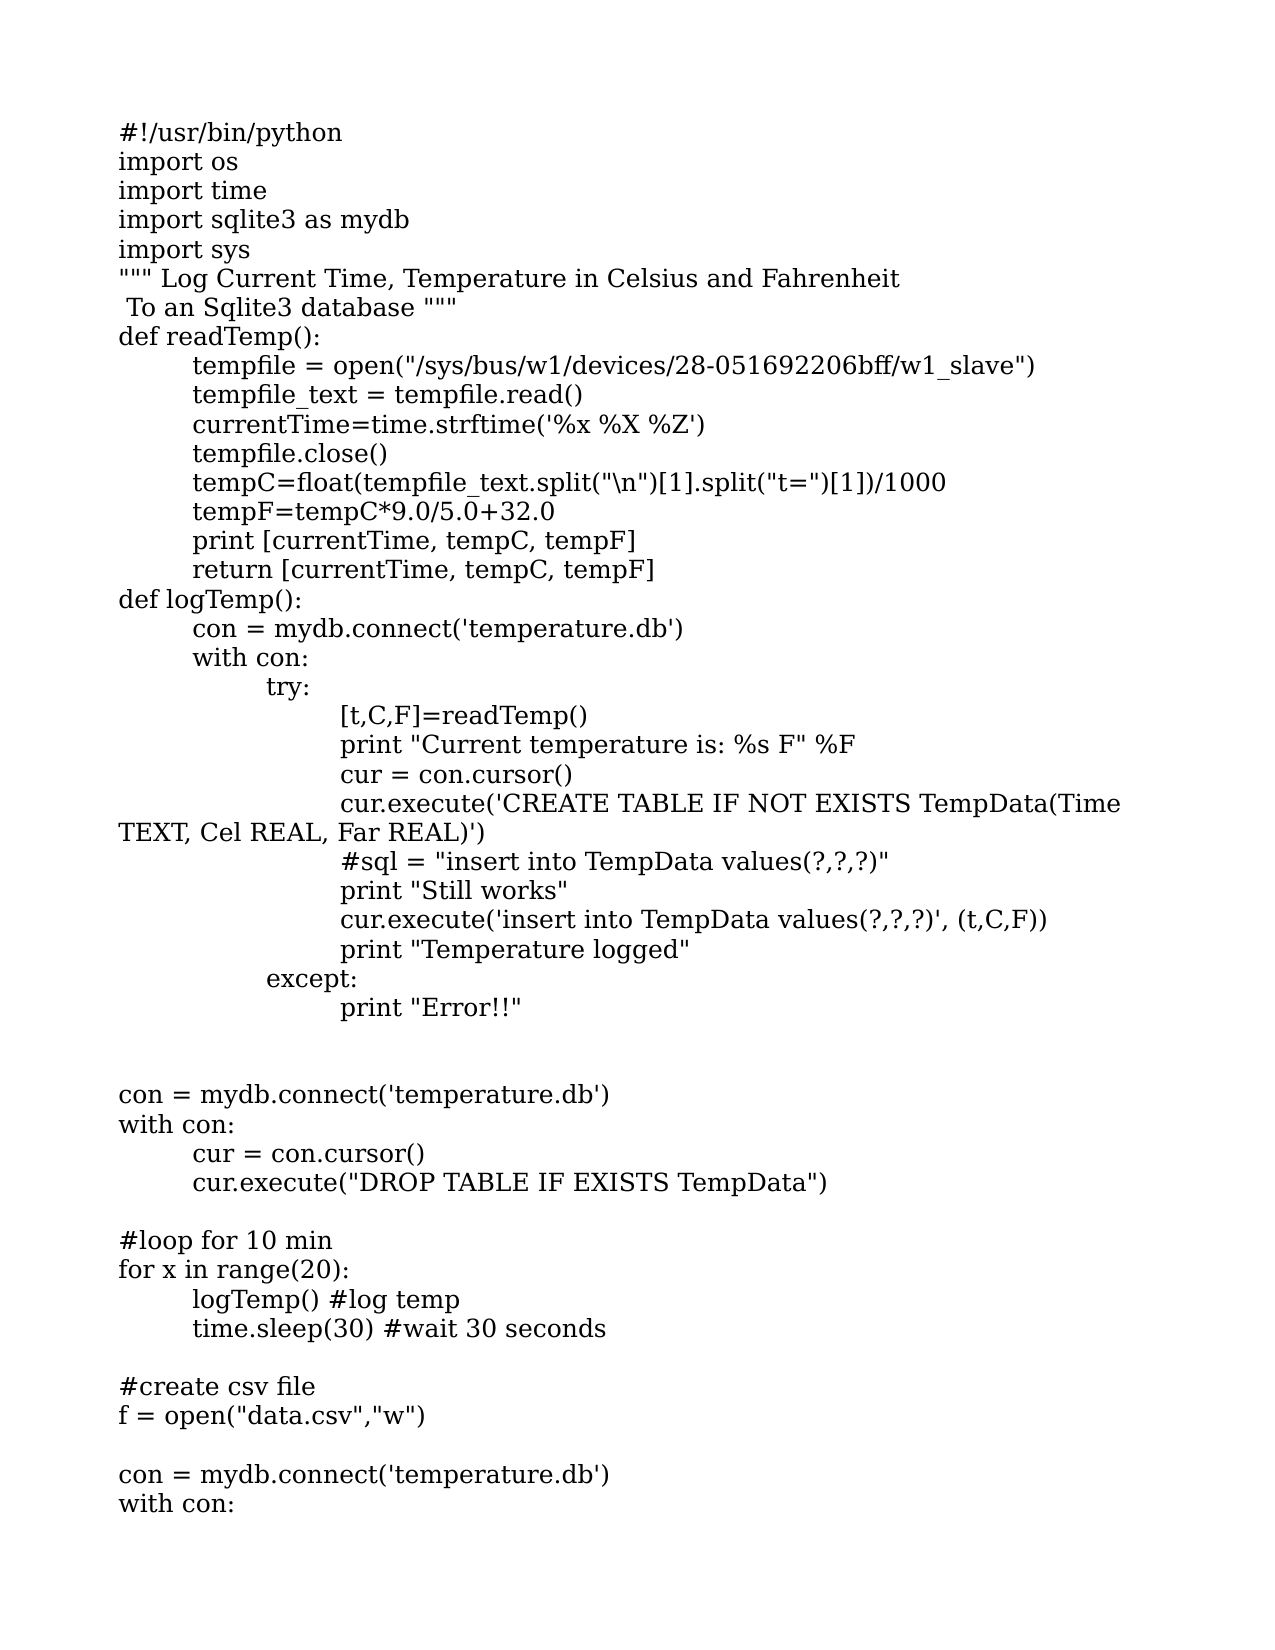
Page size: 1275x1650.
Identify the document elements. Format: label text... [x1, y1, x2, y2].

text cur.execute('CREATE TABLE IF NOT EXISTS TempData(Time TEXT, Cel REAL, Far REAL)') [118, 789, 1157, 847]
text time.sleep(30) #wait 30 seconds [118, 1314, 1157, 1343]
text with con: [118, 1110, 1157, 1139]
text with con: [118, 1489, 1157, 1518]
text print "Temperature logged" [118, 935, 1157, 964]
text #loop for 10 min [118, 1226, 1157, 1256]
text #create csv file [118, 1372, 1157, 1401]
text cur.execute("DROP TABLE IF EXISTS TempData") [118, 1168, 1157, 1197]
text print [currentTime, tempC, tempF] [118, 526, 1157, 556]
text con = mydb.connect('temperature.db') [118, 1081, 1157, 1110]
text def logTemp(): [118, 585, 1157, 614]
text currentTime=time.strftime('%x %X %Z') [118, 410, 1157, 439]
text def readTemp(): [118, 322, 1157, 351]
text To an Sqlite3 database """ [118, 293, 1157, 322]
text except: [118, 964, 1157, 993]
text print "Current temperature is: %s F" %F [118, 731, 1157, 760]
text try: [118, 672, 1157, 701]
text con = mydb.connect('temperature.db') [118, 1460, 1157, 1489]
text #!/usr/bin/python [118, 118, 1157, 147]
text print "Error!!" [118, 993, 1157, 1022]
text f = open("data.csv","w") [118, 1401, 1157, 1431]
text cur = con.cursor() [118, 1139, 1157, 1168]
text for x in range(20): [118, 1256, 1157, 1285]
text tempfile = open("/sys/bus/w1/devices/28-051692206bff/w1_slave") [118, 351, 1157, 381]
text con = mydb.connect('temperature.db') [118, 614, 1157, 643]
text tempF=tempC*9.0/5.0+32.0 [118, 497, 1157, 526]
text #sql = "insert into TempData values(?,?,?)" [118, 847, 1157, 876]
text with con: [118, 643, 1157, 672]
text logTemp() #log temp [118, 1285, 1157, 1314]
text """ Log Current Time, Temperature in Celsius and Fahrenheit [118, 264, 1157, 293]
text import time [118, 176, 1157, 206]
text cur = con.cursor() [118, 760, 1157, 789]
text tempfile.close() [118, 439, 1157, 468]
text cur.execute('insert into TempData values(?,?,?)', (t,C,F)) [118, 906, 1157, 935]
text tempC=float(tempfile_text.split("\n")[1].split("t=")[1])/1000 [118, 468, 1157, 497]
text print "Still works" [118, 876, 1157, 906]
text import sqlite3 as mydb [118, 206, 1157, 235]
text tempfile_text = tempfile.read() [118, 381, 1157, 410]
text [t,C,F]=readTemp() [118, 701, 1157, 731]
text return [currentTime, tempC, tempF] [118, 556, 1157, 585]
text import os [118, 147, 1157, 176]
text import sys [118, 235, 1157, 264]
